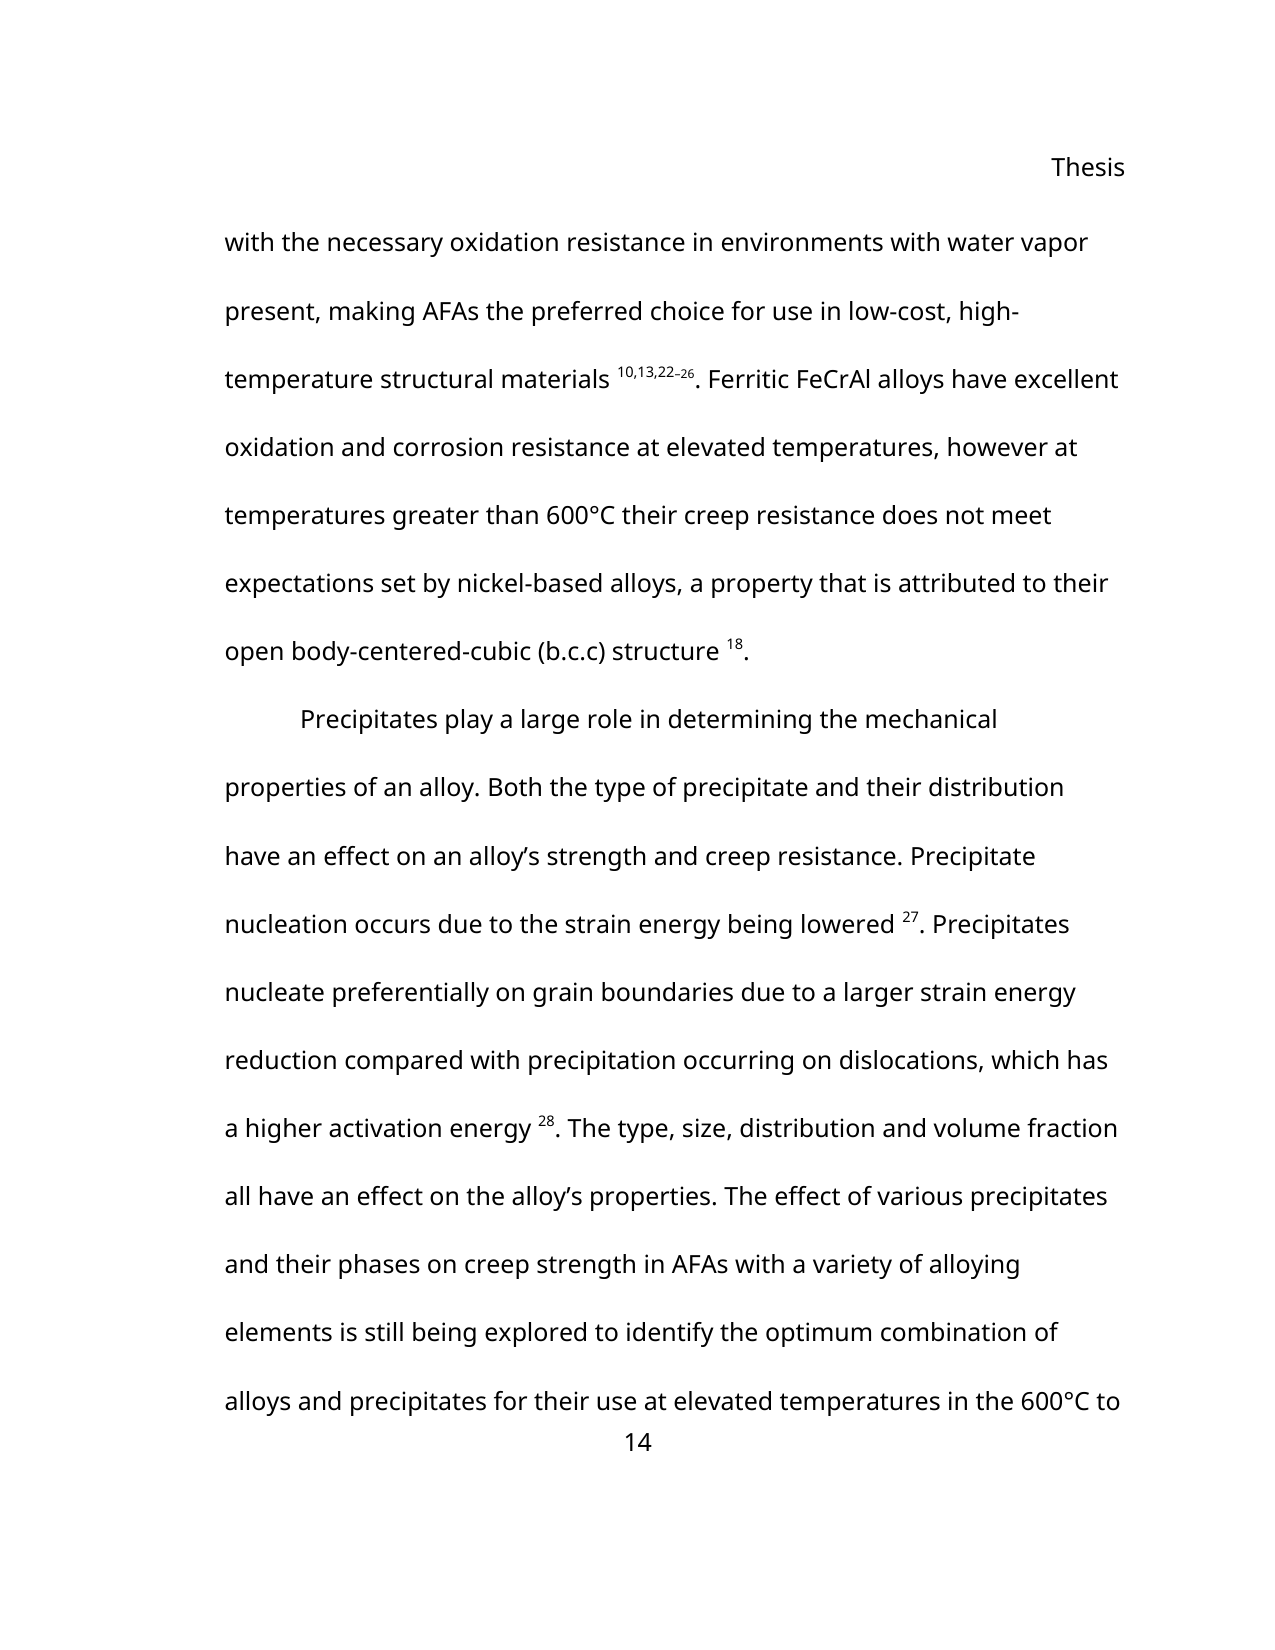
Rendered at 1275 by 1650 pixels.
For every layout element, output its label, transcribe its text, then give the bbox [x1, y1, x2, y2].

text Precipitates play a large role in determining the mechanical properties of an alloy. Both the type of precipitate and their distribution have an effect on an alloy’s strength and creep resistance. Precipitate nucleation occurs due to the strain energy being lowered 27. Precipitates nucleate preferentially on grain boundaries due to a larger strain energy reduction compared with precipitation occurring on dislocations, which has a higher activation energy 28. The type, size, distribution and volume fraction all have an effect on the alloy’s properties. The effect of various precipitates and their phases on creep strength in AFAs with a variety of alloying elements is still being explored to identify the optimum combination of alloys and precipitates for their use at elevated temperatures in the 600°C to [224, 702, 1125, 1417]
text with the necessary oxidation resistance in environments with water vapor present, making AFAs the preferred choice for use in low-cost, high-temperature structural materials 10,13,22–26. Ferritic FeCrAl alloys have excellent oxidation and corrosion resistance at elevated temperatures, however at temperatures greater than 600°C their creep resistance does not meet expectations set by nickel-based alloys, a property that is attributed to their open body-centered-cubic (b.c.c) structure 18. [224, 225, 1125, 668]
